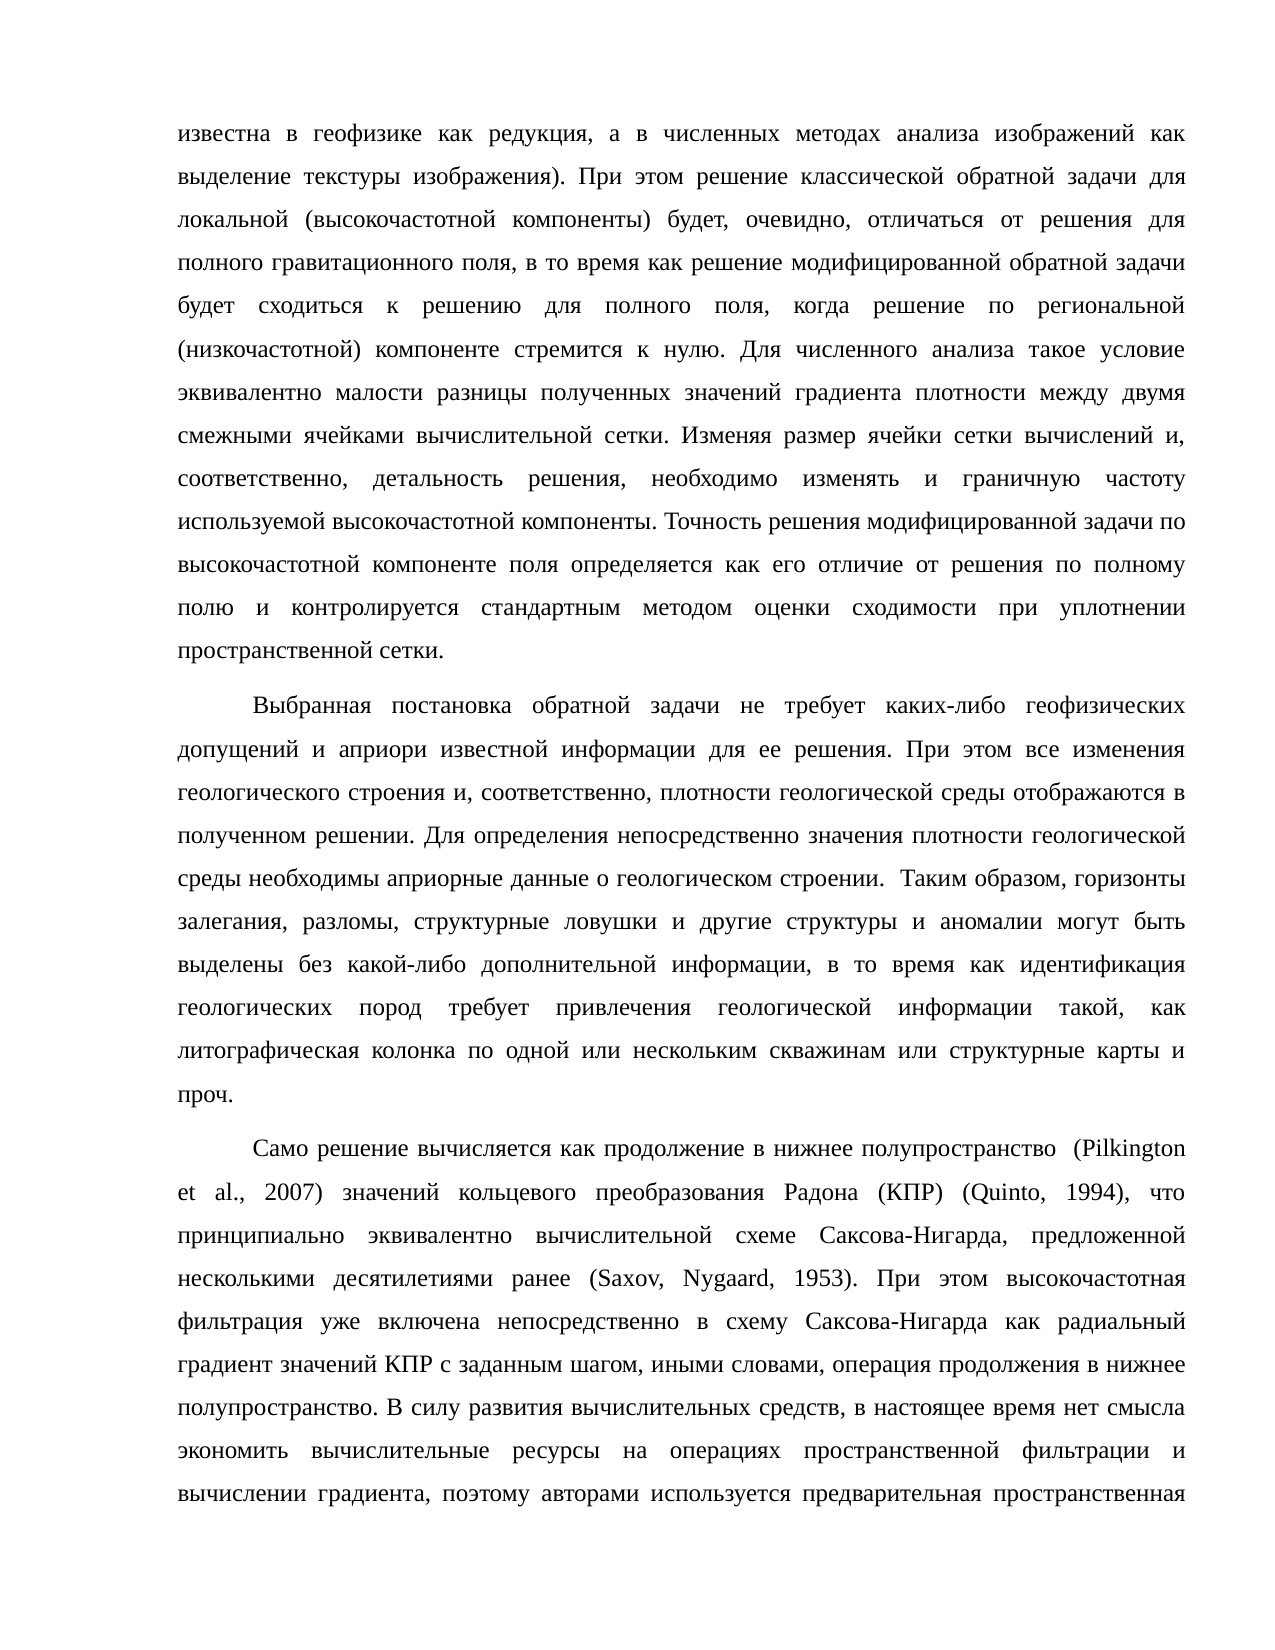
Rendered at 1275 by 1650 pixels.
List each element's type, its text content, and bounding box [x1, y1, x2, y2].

text известна в геофизике как редукция, а в численных методах анализа изображений как выделение текстуры изображения). При этом решение классической обратной задачи для локальной (высокочастотной компоненты) будет, очевидно, отличаться от решения для полного гравитационного поля, в то время как решение модифицированной обратной задачи будет сходиться к решению для полного поля, когда решение по региональной (низкочастотной) компоненте стремится к нулю. Для численного анализа такое условие эквивалентно малости разницы полученных значений градиента плотности между двумя смежными ячейками вычислительной сетки. Изменяя размер ячейки сетки вычислений и, соответственно, детальность решения, необходимо изменять и граничную частоту используемой высокочастотной компоненты. Точность решения модифицированной задачи по высокочастотной компоненте поля определяется как его отличие от решения по полному полю и контролируется стандартным методом оценки сходимости при уплотнении пространственной сетки. [177, 118, 1186, 664]
text Выбранная постановка обратной задачи не требует каких-либо геофизических допущений и априори известной информации для ее решения. При этом все изменения геологического строения и, соответственно, плотности геологической среды отображаются в полученном решении. Для определения непосредственно значения плотности геологической среды необходимы априорные данные о геологическом строении. Таким образом, горизонты залегания, разломы, структурные ловушки и другие структуры и аномалии могут быть выделены без какой-либо дополнительной информации, в то время как идентификация геологических пород требует привлечения геологической информации такой, как литографическая колонка по одной или нескольким скважинам или структурные карты и проч. [177, 691, 1186, 1107]
text Само решение вычисляется как продолжение в нижнее полупространство (Pilkington et al., 2007) значений кольцевого преобразования Радона (КПР) (Quinto, 1994), что принципиально эквивалентно вычислительной схеме Саксова-Нигарда, предложенной несколькими десятилетиями ранее (Saxov, Nygaard, 1953). При этом высокочастотная фильтрация уже включена непосредственно в схему Саксова-Нигарда как радиальный градиент значений КПР с заданным шагом, иными словами, операция продолжения в нижнее полупространство. В силу развития вычислительных средств, в настоящее время нет смысла экономить вычислительные ресурсы на операциях пространственной фильтрации и вычислении градиента, поэтому авторами используется предварительная пространственная [177, 1133, 1186, 1507]
